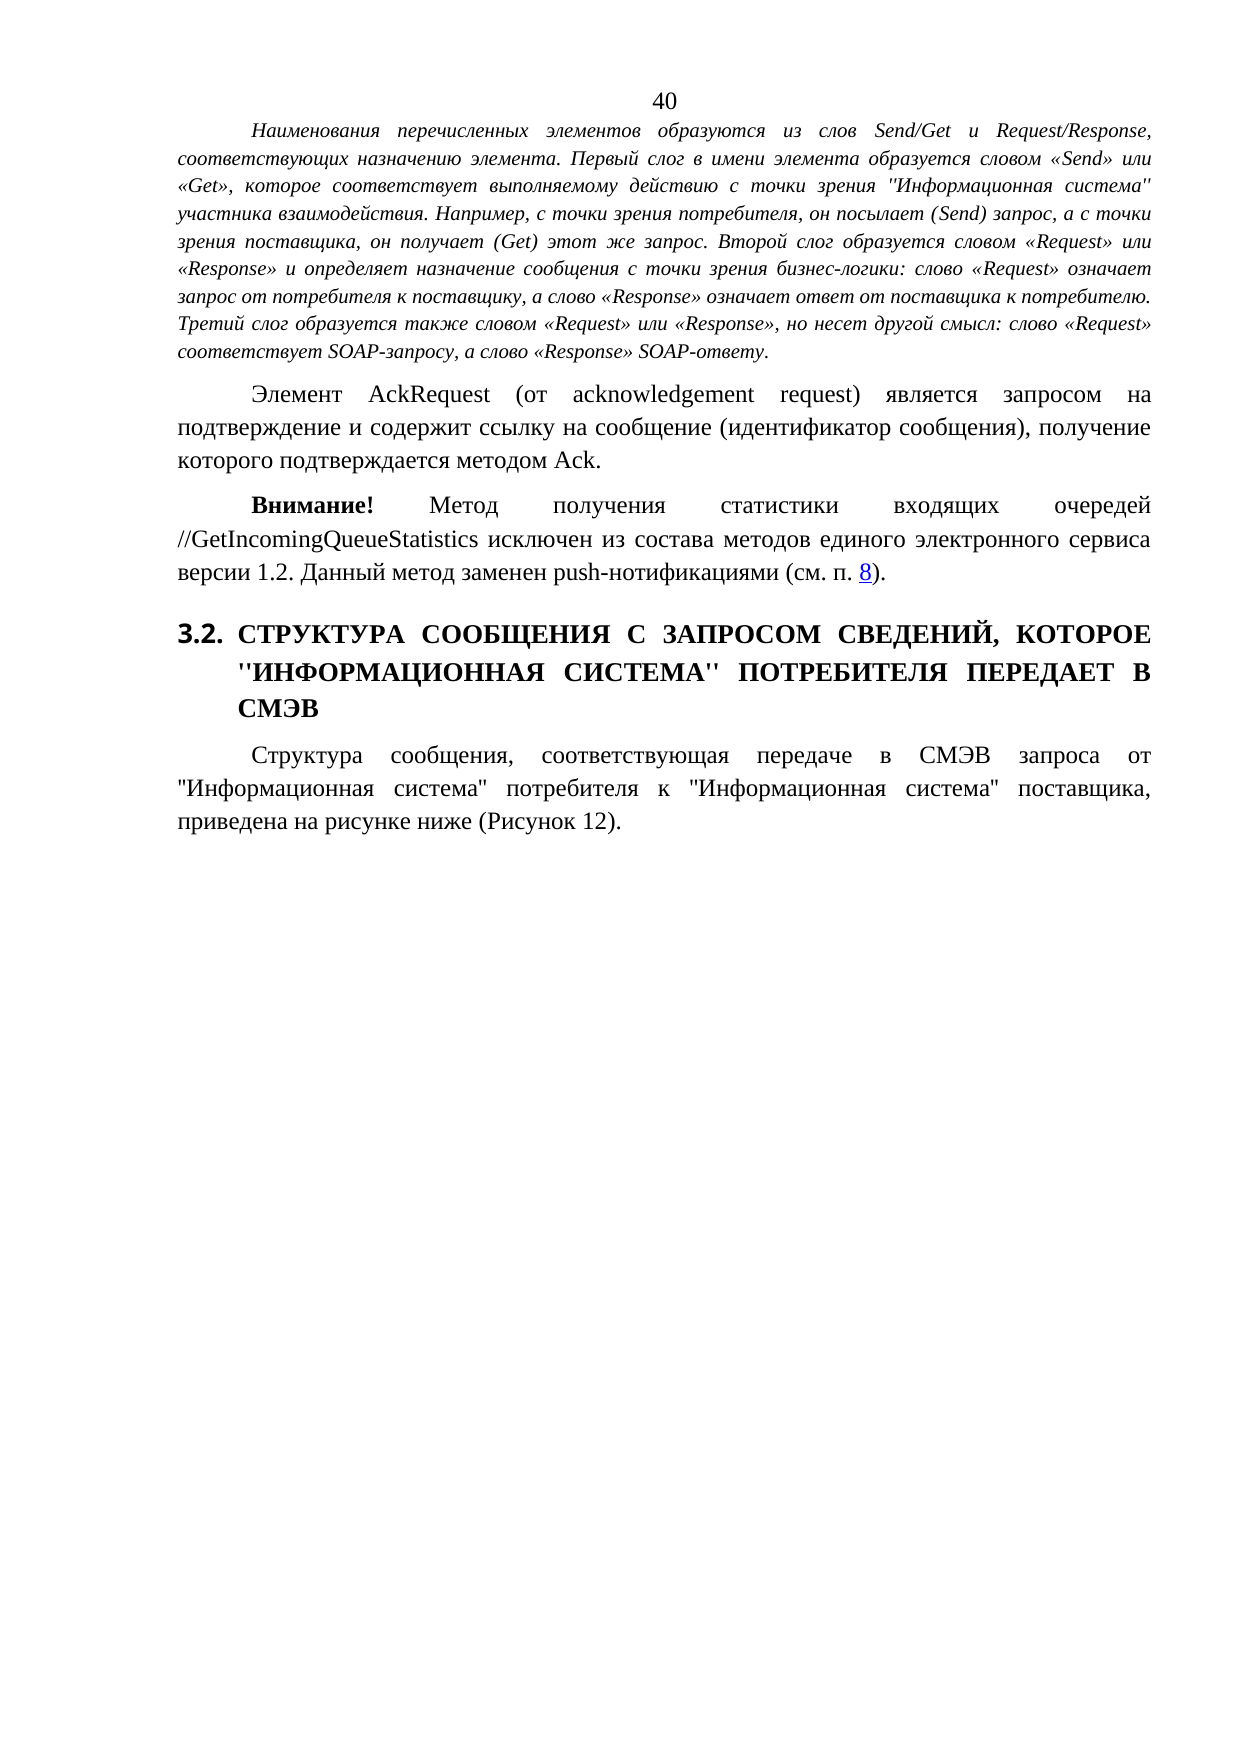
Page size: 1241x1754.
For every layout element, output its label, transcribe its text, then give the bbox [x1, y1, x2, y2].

text Структура сообщения, соответствующая передаче в СМЭВ запроса от ''Информационная система'' потребителя к ''Информационная система'' поставщика, приведена на рисунке ниже (Рисунок 12). [177, 740, 1152, 835]
subtitle Структура сообщения с запросом сведений, которое ''Информационная система'' потребителя передает в СМЭВ [177, 615, 1152, 723]
text Элемент AckRequest (от acknowledgement request) является запросом на подтверждение и содержит ссылку на сообщение (идентификатор сообщения), получение которого подтверждается методом Ack. [177, 379, 1152, 474]
text Внимание! Метод получения статистики входящих очередей //GetIncomingQueueStatistics исключен из состава методов единого электронного сервиса версии 1.2. Данный метод заменен push-нотификациями (см. п. 8). [177, 491, 1152, 585]
text Наименования перечисленных элементов образуются из слов Send/Get и Request/Response, соответствующих назначению элемента. Первый слог в имени элемента образуется словом «Send» или «Get», которое соответствует выполняемому действию с точки зрения ''Информационная система'' участника взаимодействия. Например, с точки зрения потребителя, он посылает (Send) запрос, а с точки зрения поставщика, он получает (Get) этот же запрос. Второй слог образуется словом «Request» или «Response» и определяет назначение сообщения с точки зрения бизнес-логики: слово «Request» означает запрос от потребителя к поставщику, а слово «Response» означает ответ от поставщика к потребителю. Третий слог образуется также словом «Request» или «Response», но несет другой смысл: слово «Request» соответствует SOAP-запросу, а слово «Response» SOAP-ответу. [177, 118, 1152, 363]
